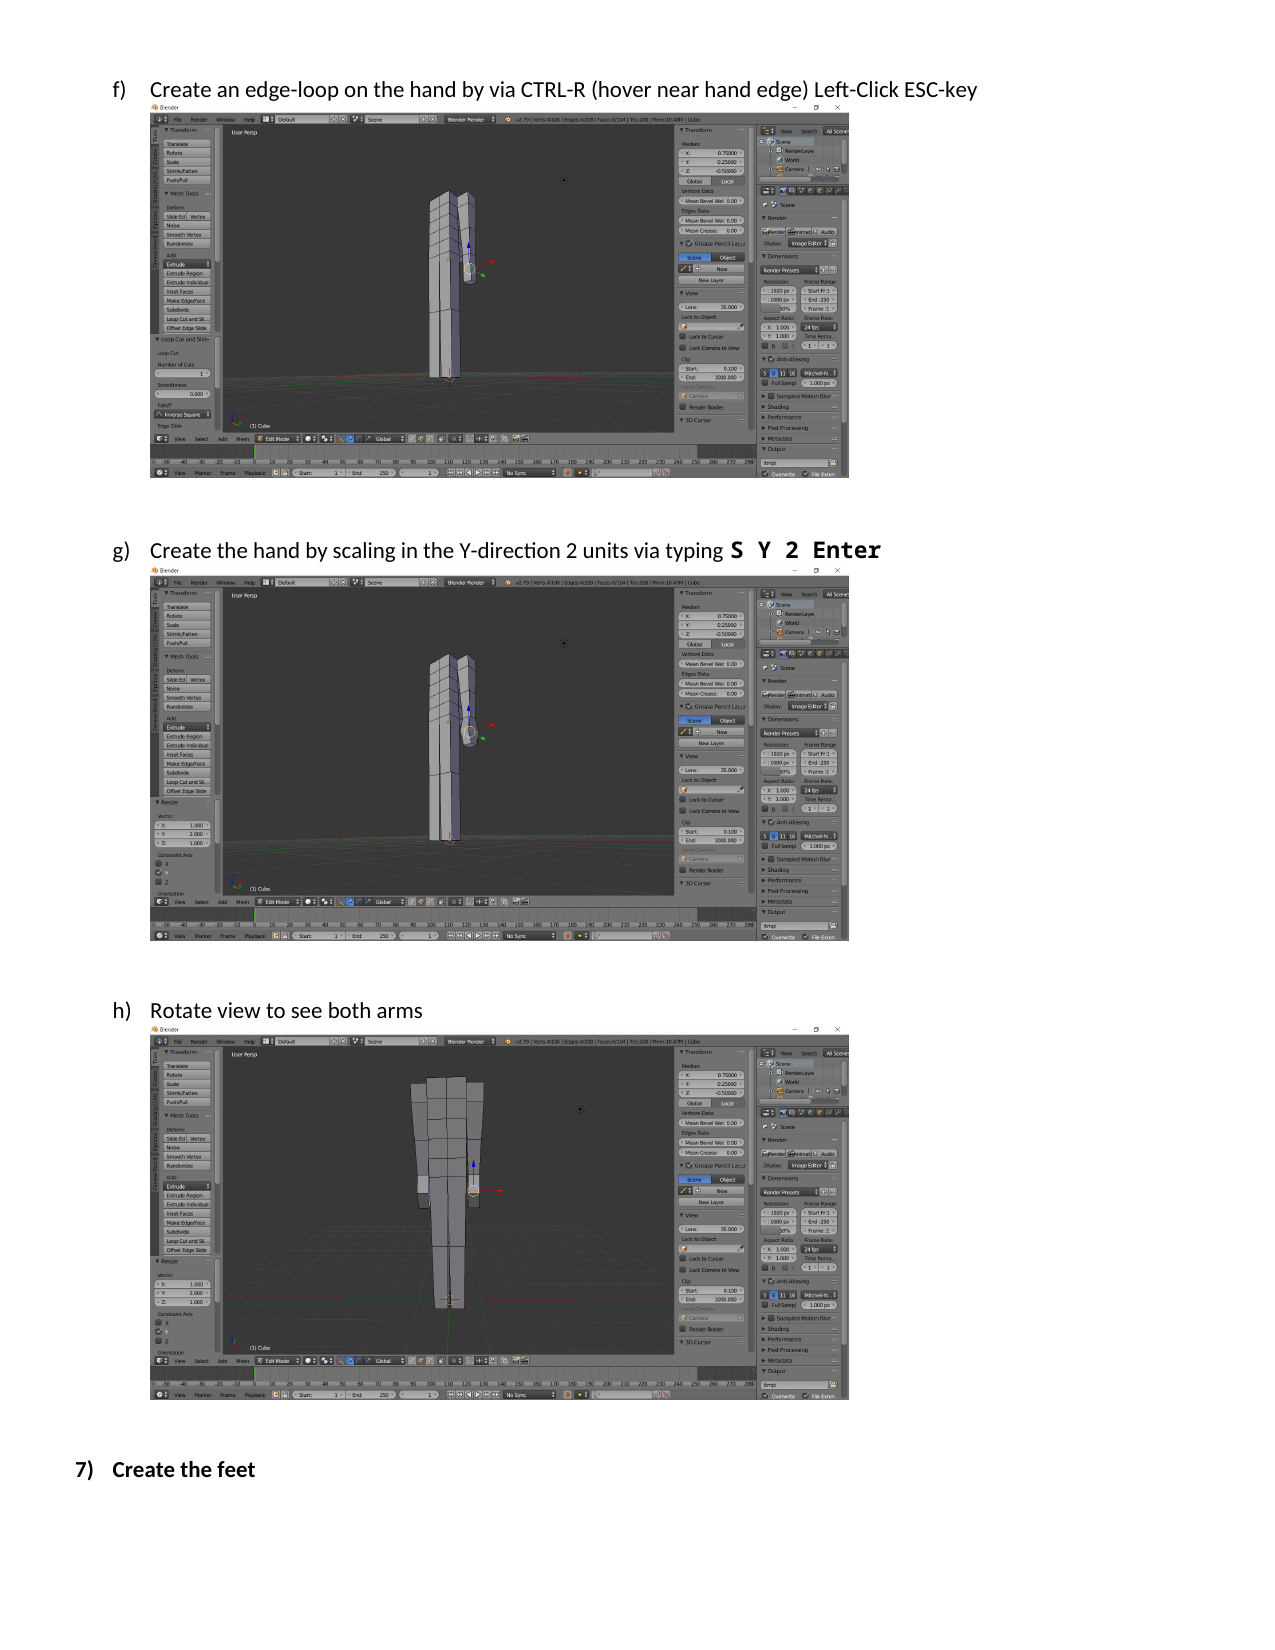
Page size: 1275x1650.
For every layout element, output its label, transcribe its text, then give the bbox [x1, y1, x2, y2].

list Create an edge-loop on the hand by via CTRL-R (hover near hand edge) Left-Click ESC-key [112, 75, 1200, 478]
list Create the feet [75, 1455, 1200, 1483]
list Create the hand by scaling in the Y-direction 2 units via typing S Y 2 Enter [112, 534, 1200, 940]
list Rotate view to see both arms [112, 996, 1200, 1399]
